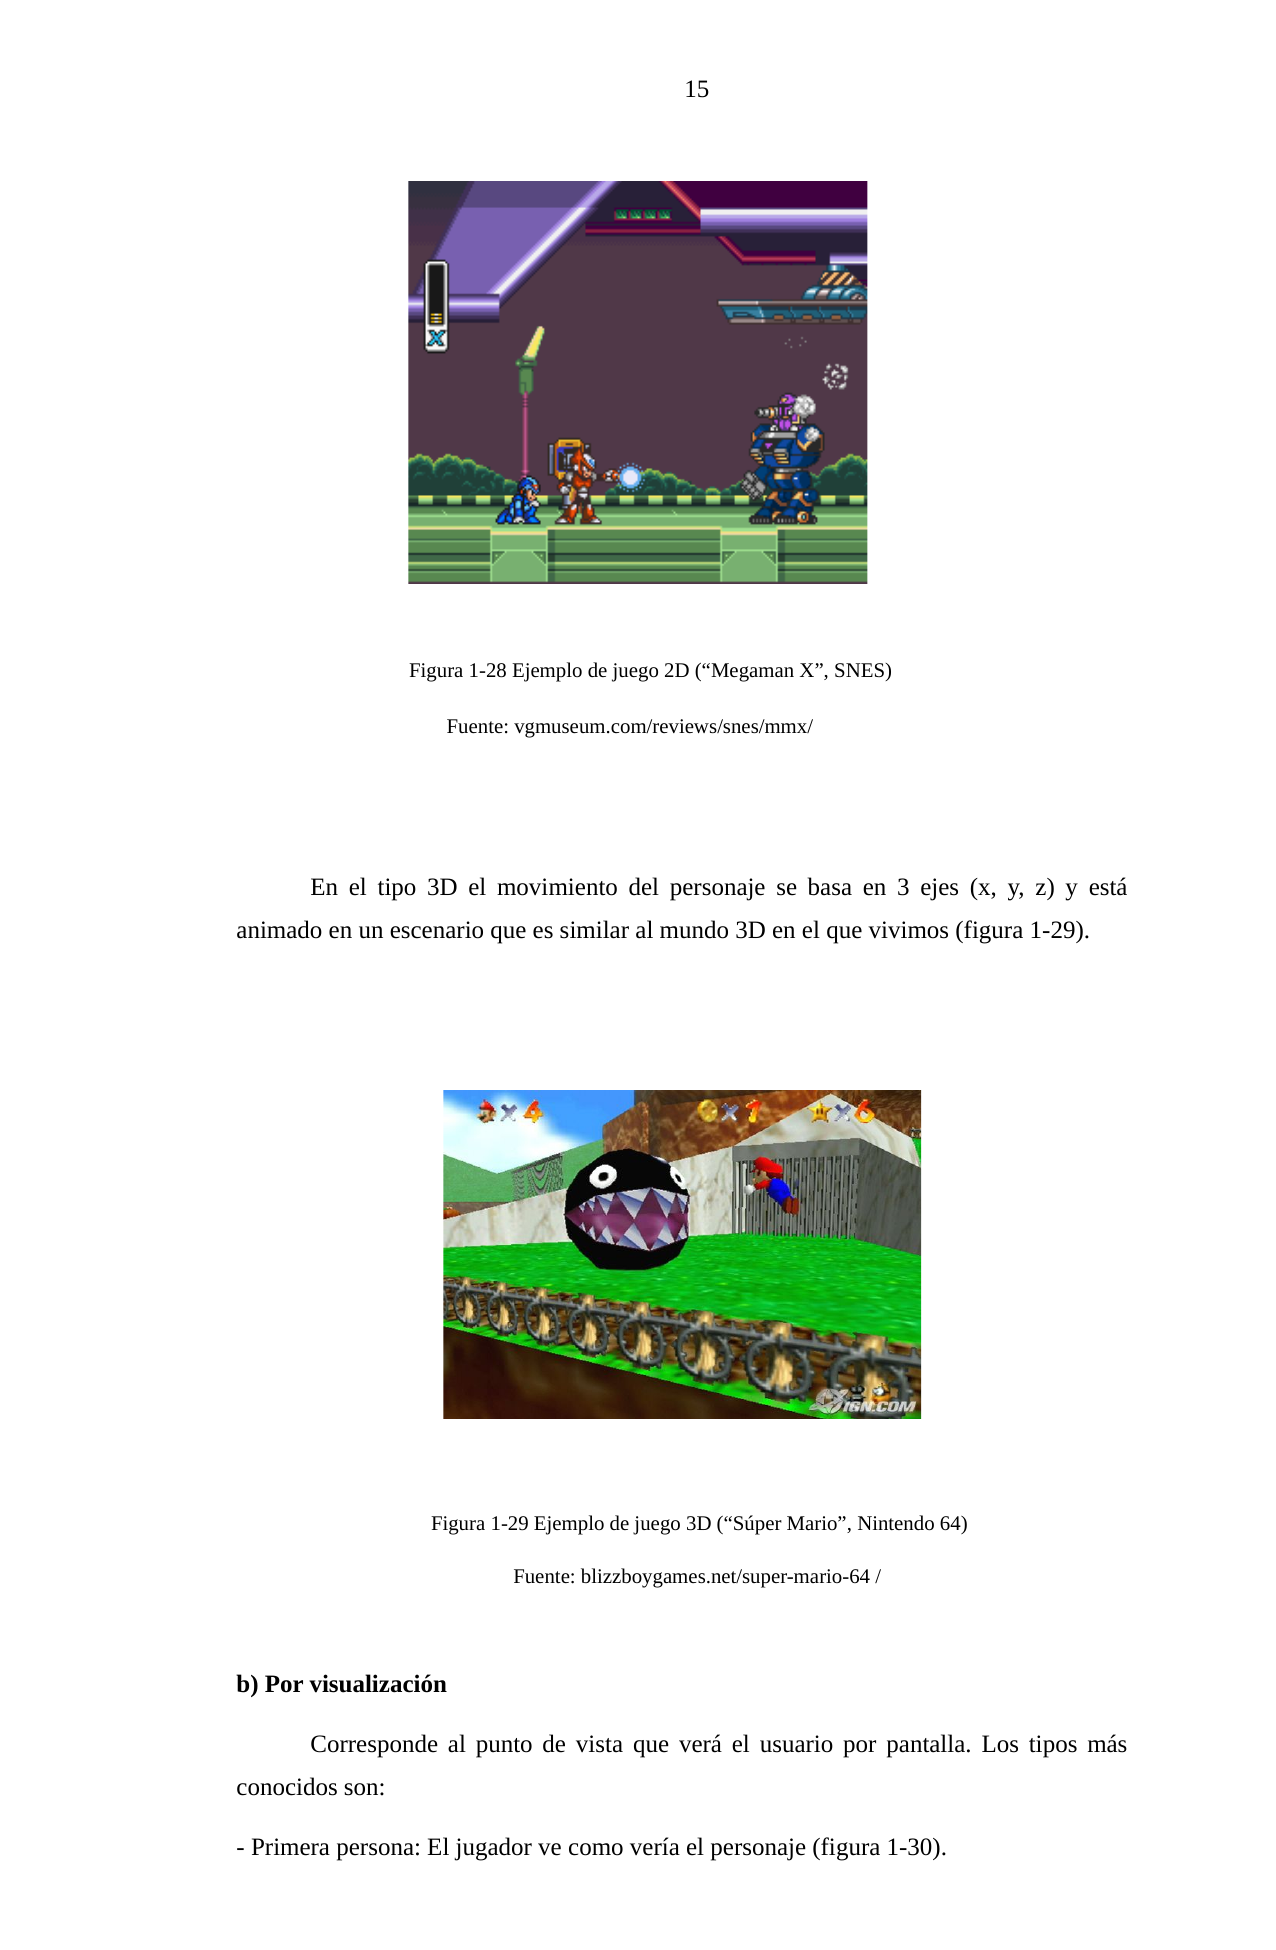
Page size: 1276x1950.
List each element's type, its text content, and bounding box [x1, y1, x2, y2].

text Figura 1-28 Ejemplo de juego 2D (“Megaman X”, SNES) [310, 654, 1128, 683]
text Fuente: blizzboygames.net/super-mario-64 / [236, 1564, 1128, 1588]
text b) Por visualización [236, 1669, 1128, 1698]
text Corresponde al punto de vista que verá el usuario por pantalla. Los tipos más conocidos son: [236, 1729, 1128, 1801]
text Figura 1-29 Ejemplo de juego 3D (“Súper Mario”, Nintendo 64) [236, 1511, 1128, 1535]
text Fuente: vgmuseum.com/reviews/snes/mmx/ [310, 714, 1128, 738]
text - Primera persona: El jugador ve como vería el personaje (figura 1-30). [236, 1832, 1128, 1861]
text En el tipo 3D el movimiento del personaje se basa en 3 ejes (x, y, z) y está animado en un escenario que es similar al mundo 3D en el que vivimos (figura 1-29). [236, 872, 1128, 944]
